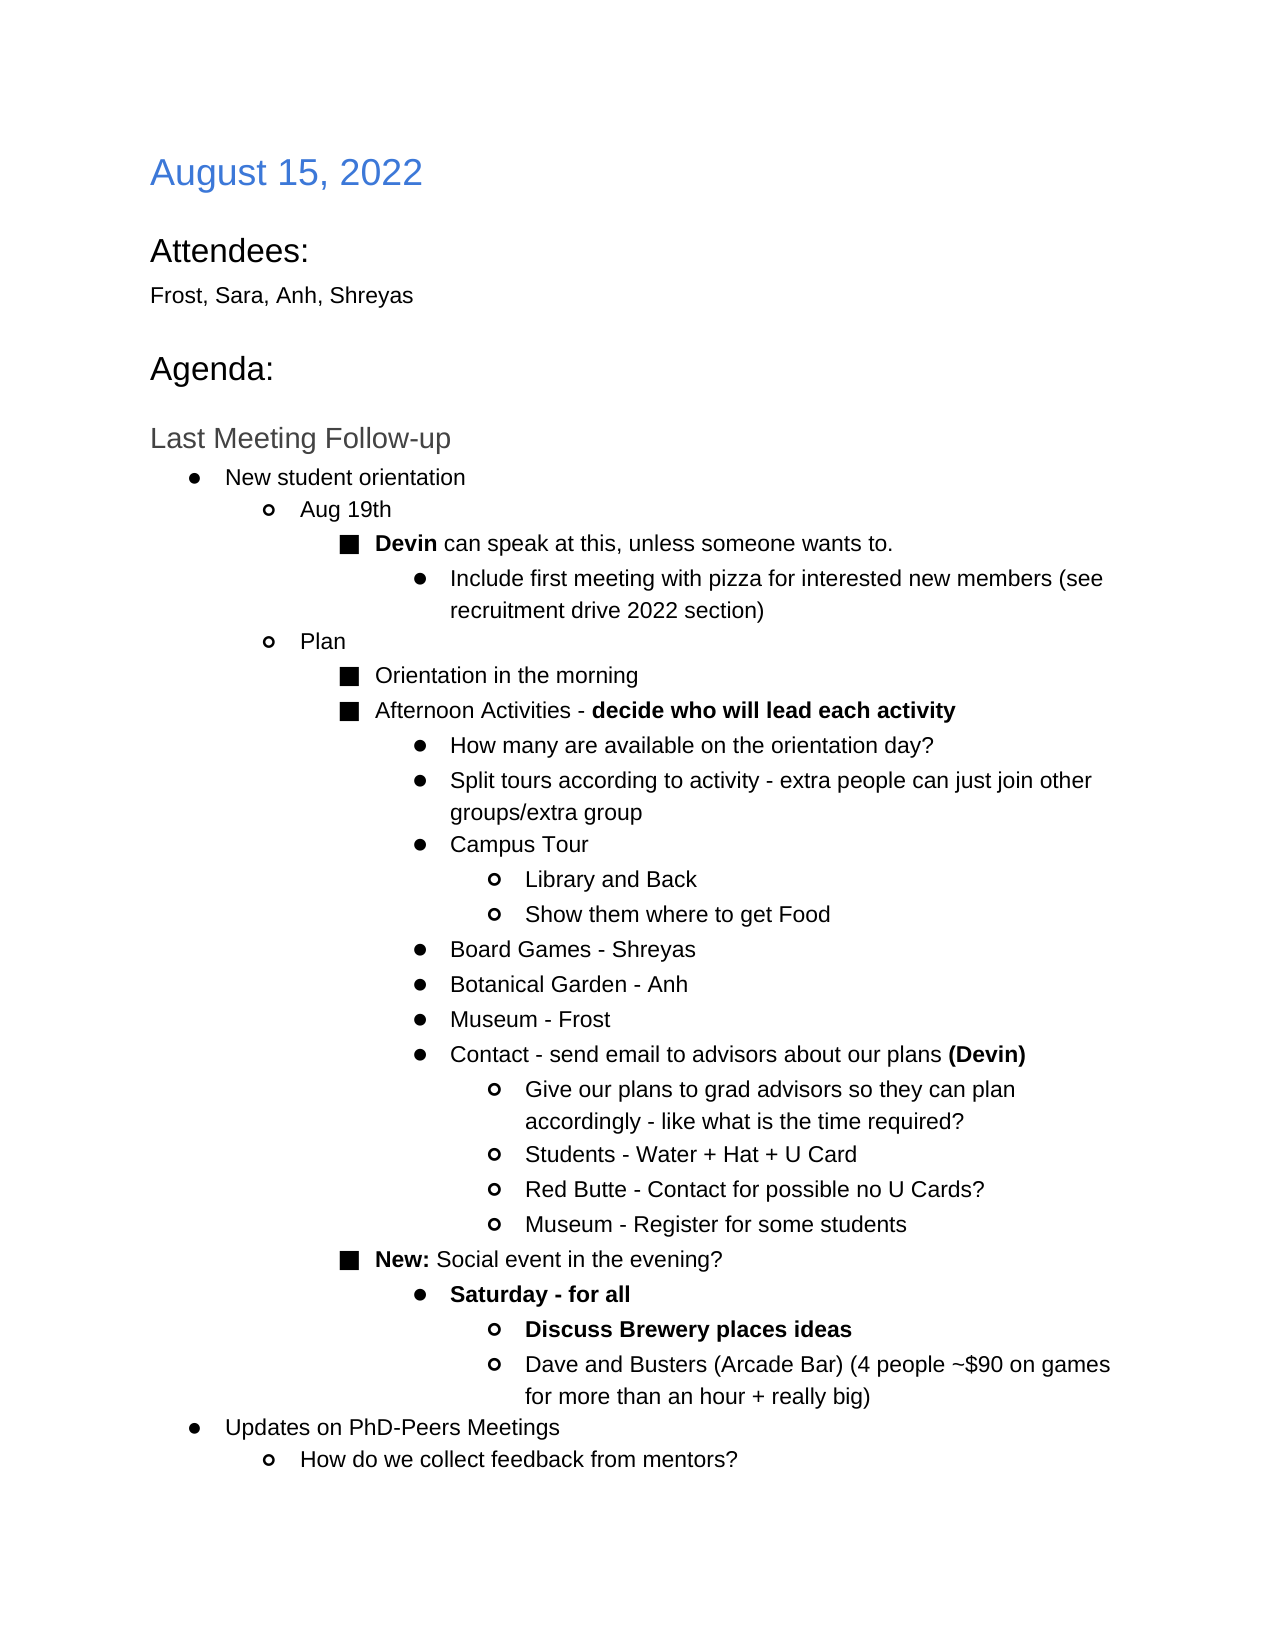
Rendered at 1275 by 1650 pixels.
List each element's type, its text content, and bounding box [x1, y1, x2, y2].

subtitle Last Meeting Follow-up [150, 421, 1125, 454]
list Include first meeting with pizza for interested new members (see recruitment drive 2022 section) [412, 562, 1125, 623]
list Dave and Busters (Arcade Bar) (4 people ~$90 on games for more than an hour + really big) [487, 1348, 1125, 1409]
subtitle Attendees: [150, 231, 1125, 269]
list Split tours according to activity - extra people can just join other groups/extra group [412, 764, 1125, 825]
list Aug 19th [262, 495, 1125, 523]
list Students - Water + Hat + U Card [487, 1138, 1125, 1169]
list New: Social event in the evening? [337, 1243, 1125, 1274]
list Afternoon Activities - decide who will lead each activity [337, 694, 1125, 724]
list Library and Back [487, 864, 1125, 894]
list How many are available on the orientation day? [412, 729, 1125, 759]
list Board Games - Shreyas [412, 934, 1125, 964]
list Red Butte - Contact for possible no U Cards? [487, 1173, 1125, 1204]
list Plan [262, 627, 1125, 655]
list How do we collect feedback from mentors? [262, 1445, 1125, 1473]
subtitle August 15, 2022 [150, 150, 1125, 193]
list Updates on PhD-Peers Meetings [187, 1413, 1125, 1441]
list Campus Tour [412, 829, 1125, 859]
list Discuss Brewery places ideas [487, 1313, 1125, 1344]
list Devin can speak at this, unless someone wants to. [337, 527, 1125, 558]
list Museum - Register for some students [487, 1208, 1125, 1239]
list Show them where to get Food [487, 899, 1125, 929]
text Frost, Sara, Anh, Shreyas [150, 282, 1125, 308]
list Contact - send email to advisors about our plans (Devin) [412, 1039, 1125, 1069]
list Orientation in the morning [337, 659, 1125, 689]
list Botanical Garden - Anh [412, 969, 1125, 999]
list Museum - Frost [412, 1004, 1125, 1034]
subtitle Agenda: [150, 349, 1125, 388]
list Saturday - for all [412, 1278, 1125, 1309]
list New student orientation [187, 463, 1125, 491]
list Give our plans to grad advisors so they can plan accordingly - like what is the time required? [487, 1074, 1125, 1134]
